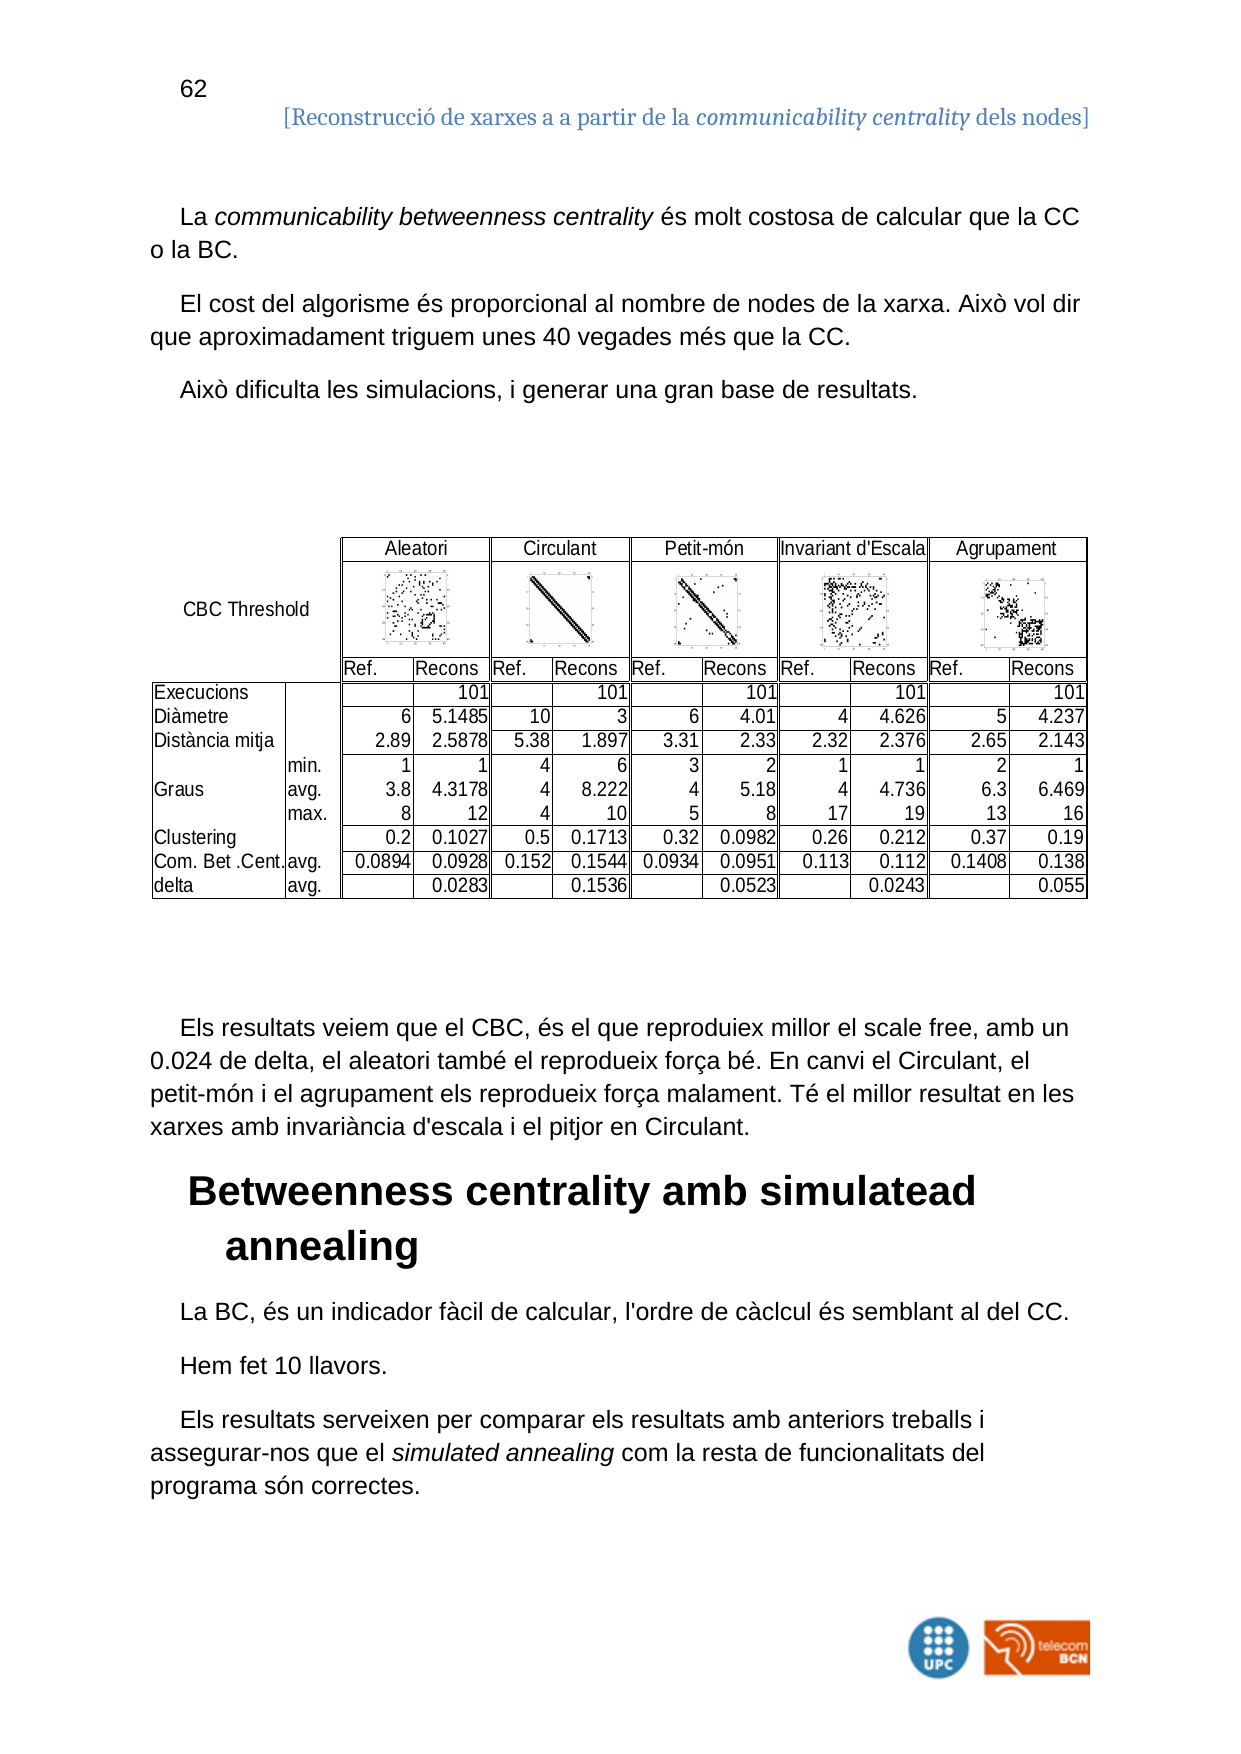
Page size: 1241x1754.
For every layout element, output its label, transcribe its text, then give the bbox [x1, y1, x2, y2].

text Hem fet 10 llavors. [150, 1351, 1090, 1380]
text La BC, és un indicador fàcil de calcular, l'ordre de càclcul és semblant al del CC. [150, 1297, 1090, 1326]
subtitle Betweenness centrality amb simulatead annealing [187, 1166, 1090, 1269]
text Els resultats veiem que el CBC, és el que reproduiex millor el scale free, amb un 0.024 de delta, el aleatori també el reprodueix força bé. En canvi el Circulant, el petit-món i el agrupament els reprodueix força malament. Té el millor resultat en les xarxes amb invariància d'escala i el pitjor en Circulant. [150, 1013, 1090, 1141]
text El cost del algorisme és proporcional al nombre de nodes de la xarxa. Això vol dir que aproximadament triguem unes 40 vegades més que la CC. [150, 288, 1090, 350]
text Els resultats serveixen per comparar els resultats amb anteriors treballs i assegurar-nos que el simulated annealing com la resta de funcionalitats del programa són correctes. [150, 1405, 1090, 1500]
text La communicability betweenness centrality és molt costosa de calcular que la CC o la BC. [150, 202, 1090, 263]
picture [904, 1614, 1091, 1681]
text Això dificulta les simulacions, i generar una gran base de resultats. [150, 375, 1090, 404]
